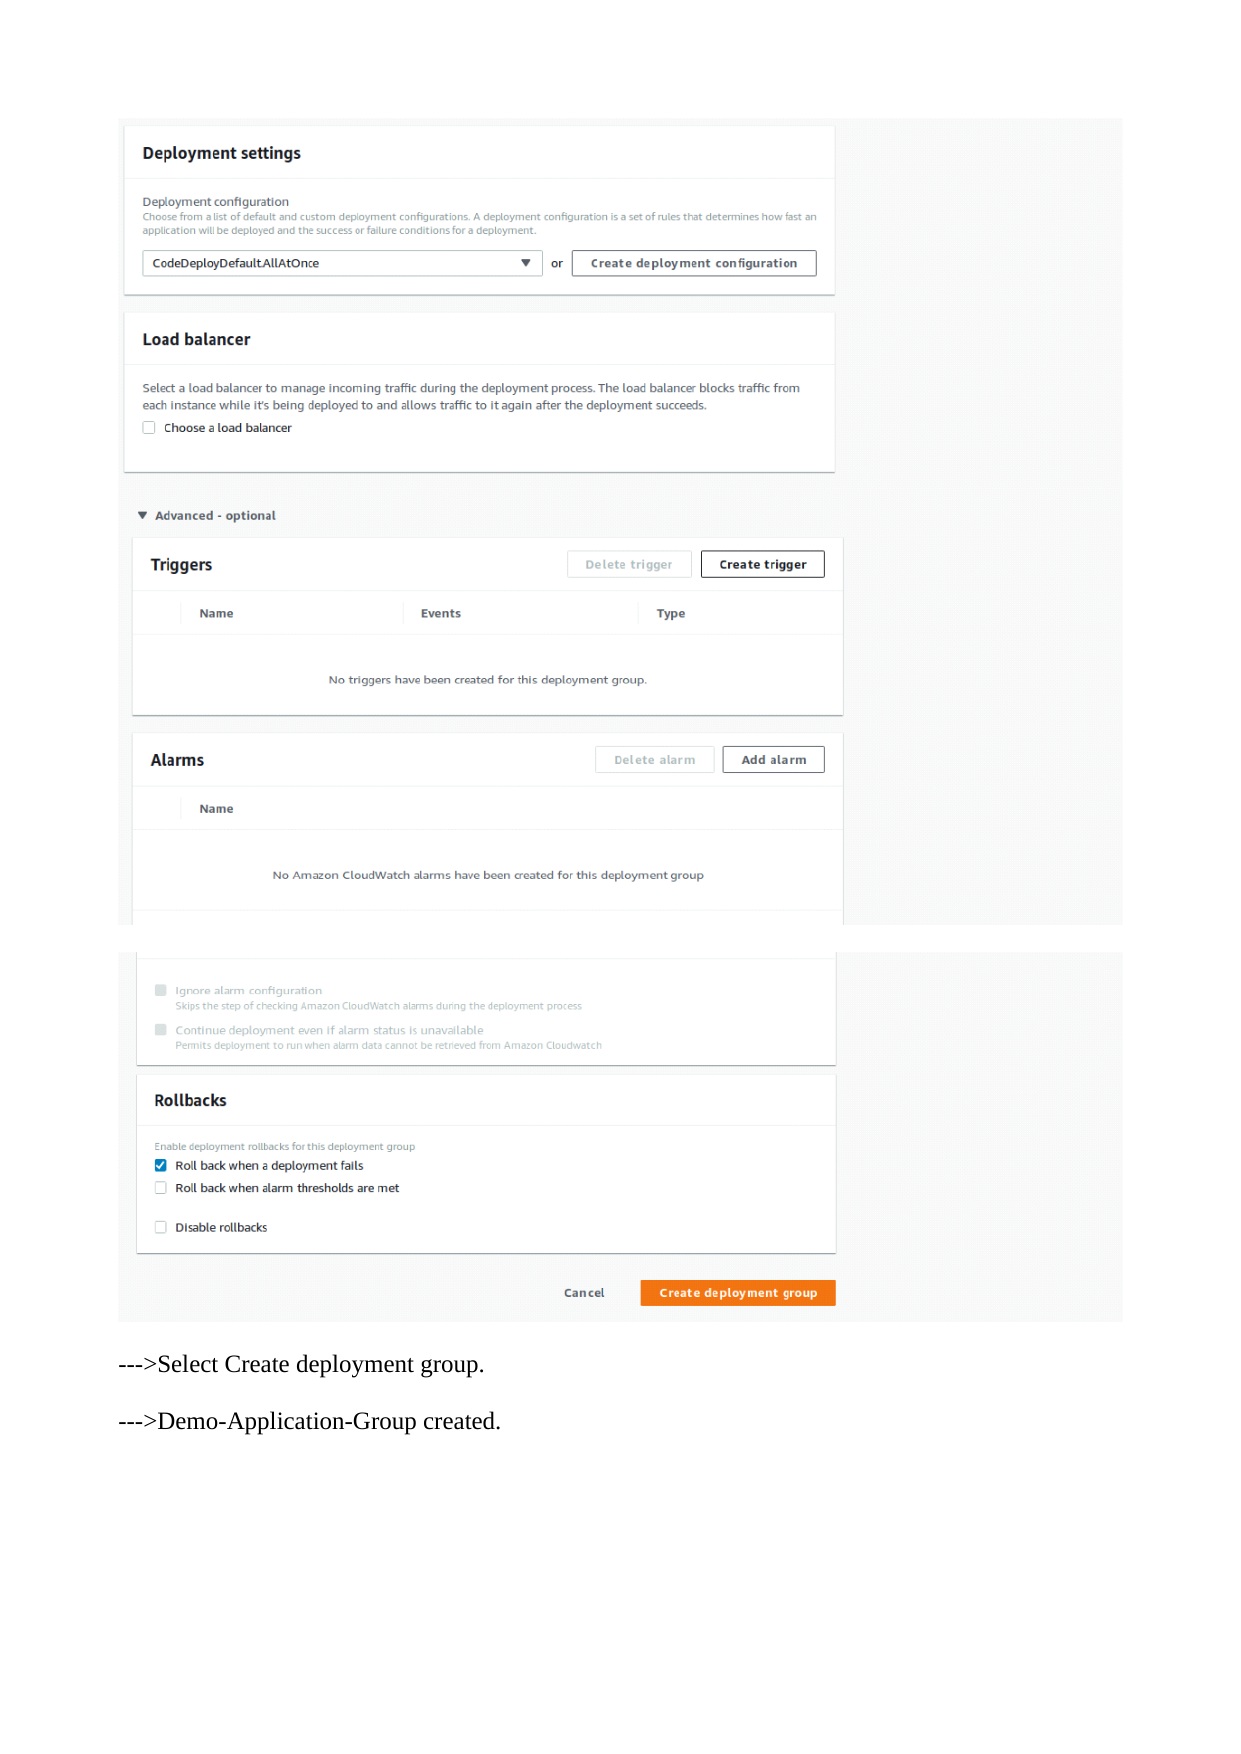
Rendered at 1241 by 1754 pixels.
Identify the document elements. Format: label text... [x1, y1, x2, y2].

text --->Demo-Application-Group created. [118, 1406, 1122, 1435]
text --->Select Create deployment group. [118, 1349, 1122, 1378]
